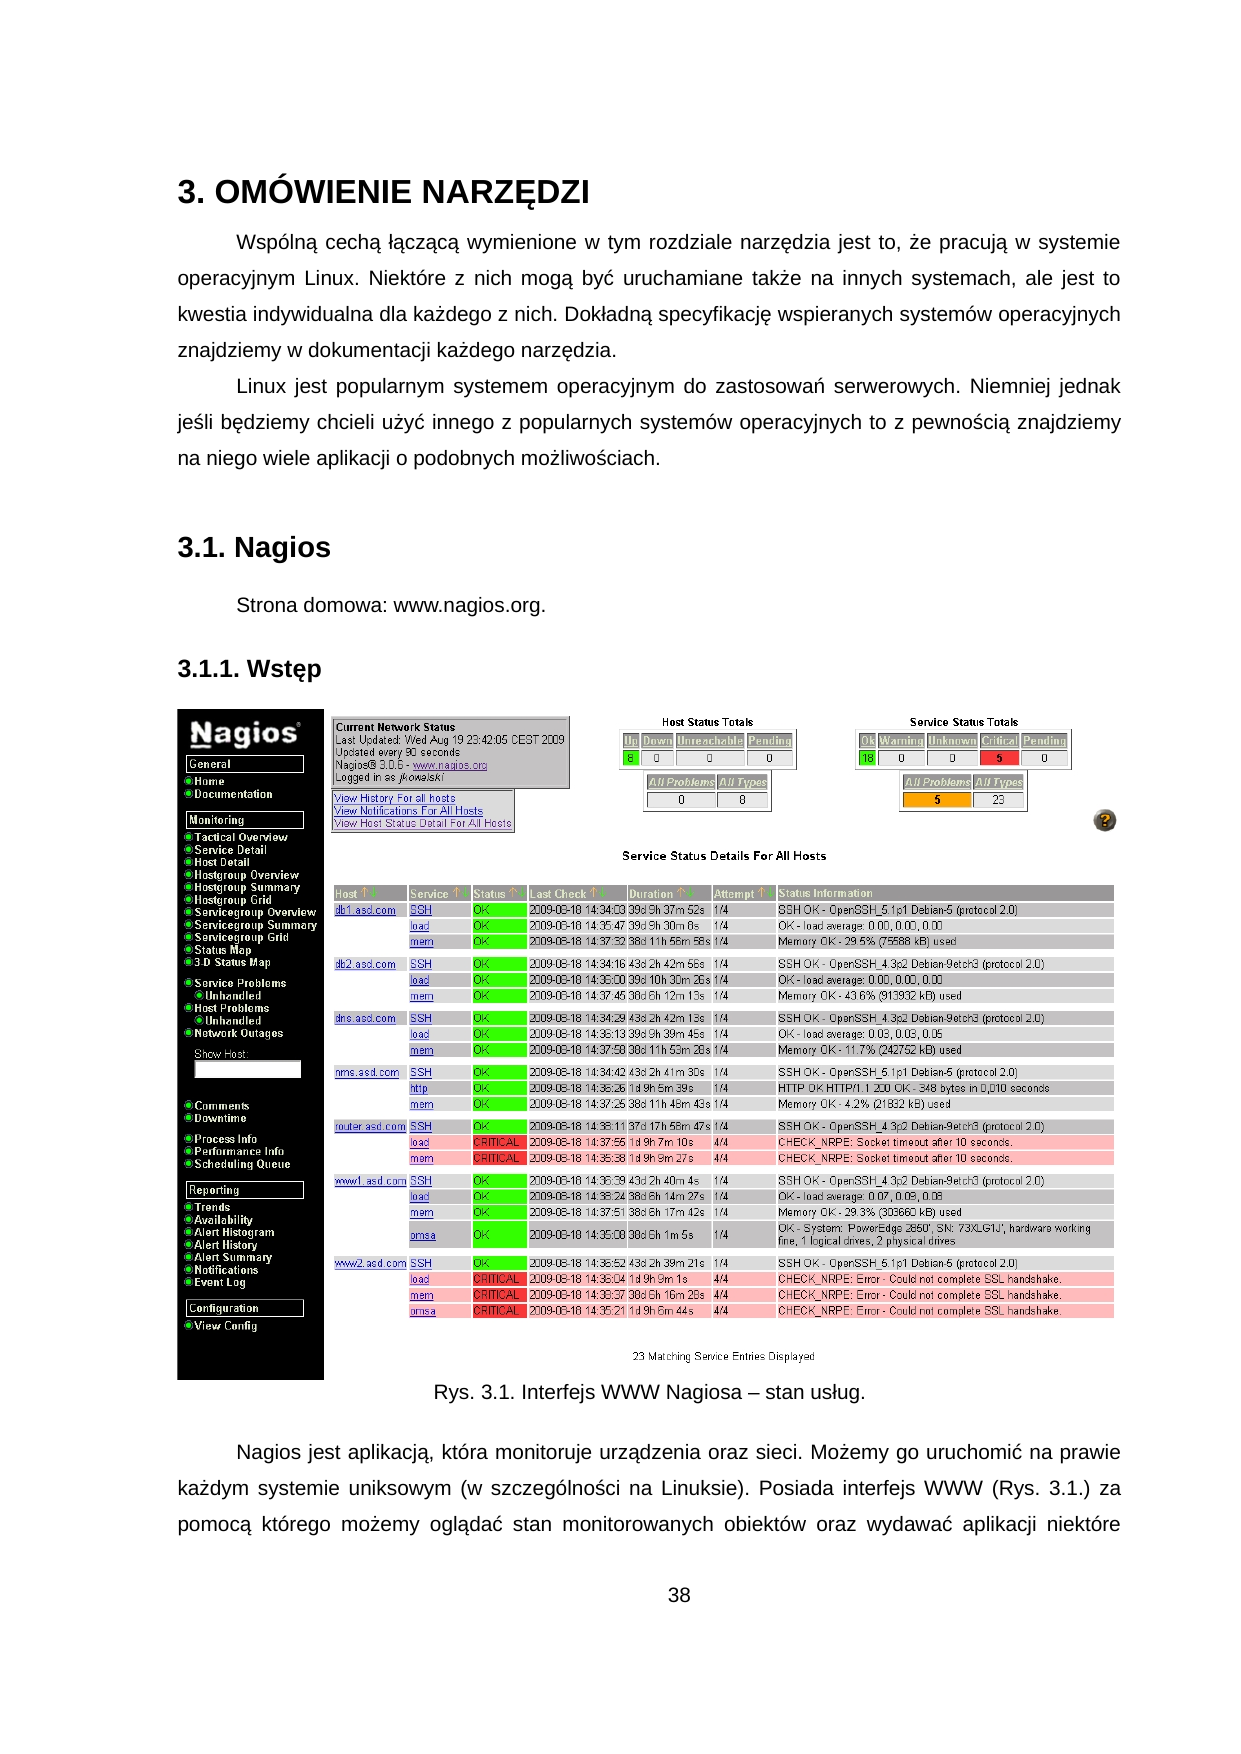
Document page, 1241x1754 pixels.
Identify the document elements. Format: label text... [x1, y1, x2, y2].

picture [177, 709, 1123, 1380]
text Nagios jest aplikacją, która monitoruje urządzenia oraz sieci. Możemy go uruchomić na prawie każdym systemie uniksowym (w szczególności na Linuksie). Posiada interfejs WWW (Rys. 3.1.) za pomocą którego możemy oglądać stan monitorowanych obiektów oraz wydawać aplikacji niektóre [177, 1440, 1122, 1536]
subtitle 3.1. Nagios [177, 530, 1122, 563]
text Rys. 3.1. Interfejs WWW Nagiosa – stan usług. [177, 1380, 1122, 1404]
subtitle 3.1.1. Wstęp [177, 654, 1122, 682]
text Wspólną cechą łączącą wymienione w tym rozdziale narzędzia jest to, że pracują w systemie operacyjnym Linux. Niektóre z nich mogą być uruchamiane także na innych systemach, ale jest to kwestia indywidualna dla każdego z nich. Dokładną specyfikację wspieranych systemów operacyjnych znajdziemy w dokumentacji każdego narzędzia. [177, 230, 1122, 362]
subtitle 3. OMÓWIENIE NARZĘDZI [177, 172, 1122, 211]
text Strona domowa: www.nagios.org. [177, 593, 1122, 617]
text Linux jest popularnym systemem operacyjnym do zastosowań serwerowych. Niemniej jednak jeśli będziemy chcieli użyć innego z popularnych systemów operacyjnych to z pewnością znajdziemy na niego wiele aplikacji o podobnych możliwościach. [177, 374, 1122, 469]
